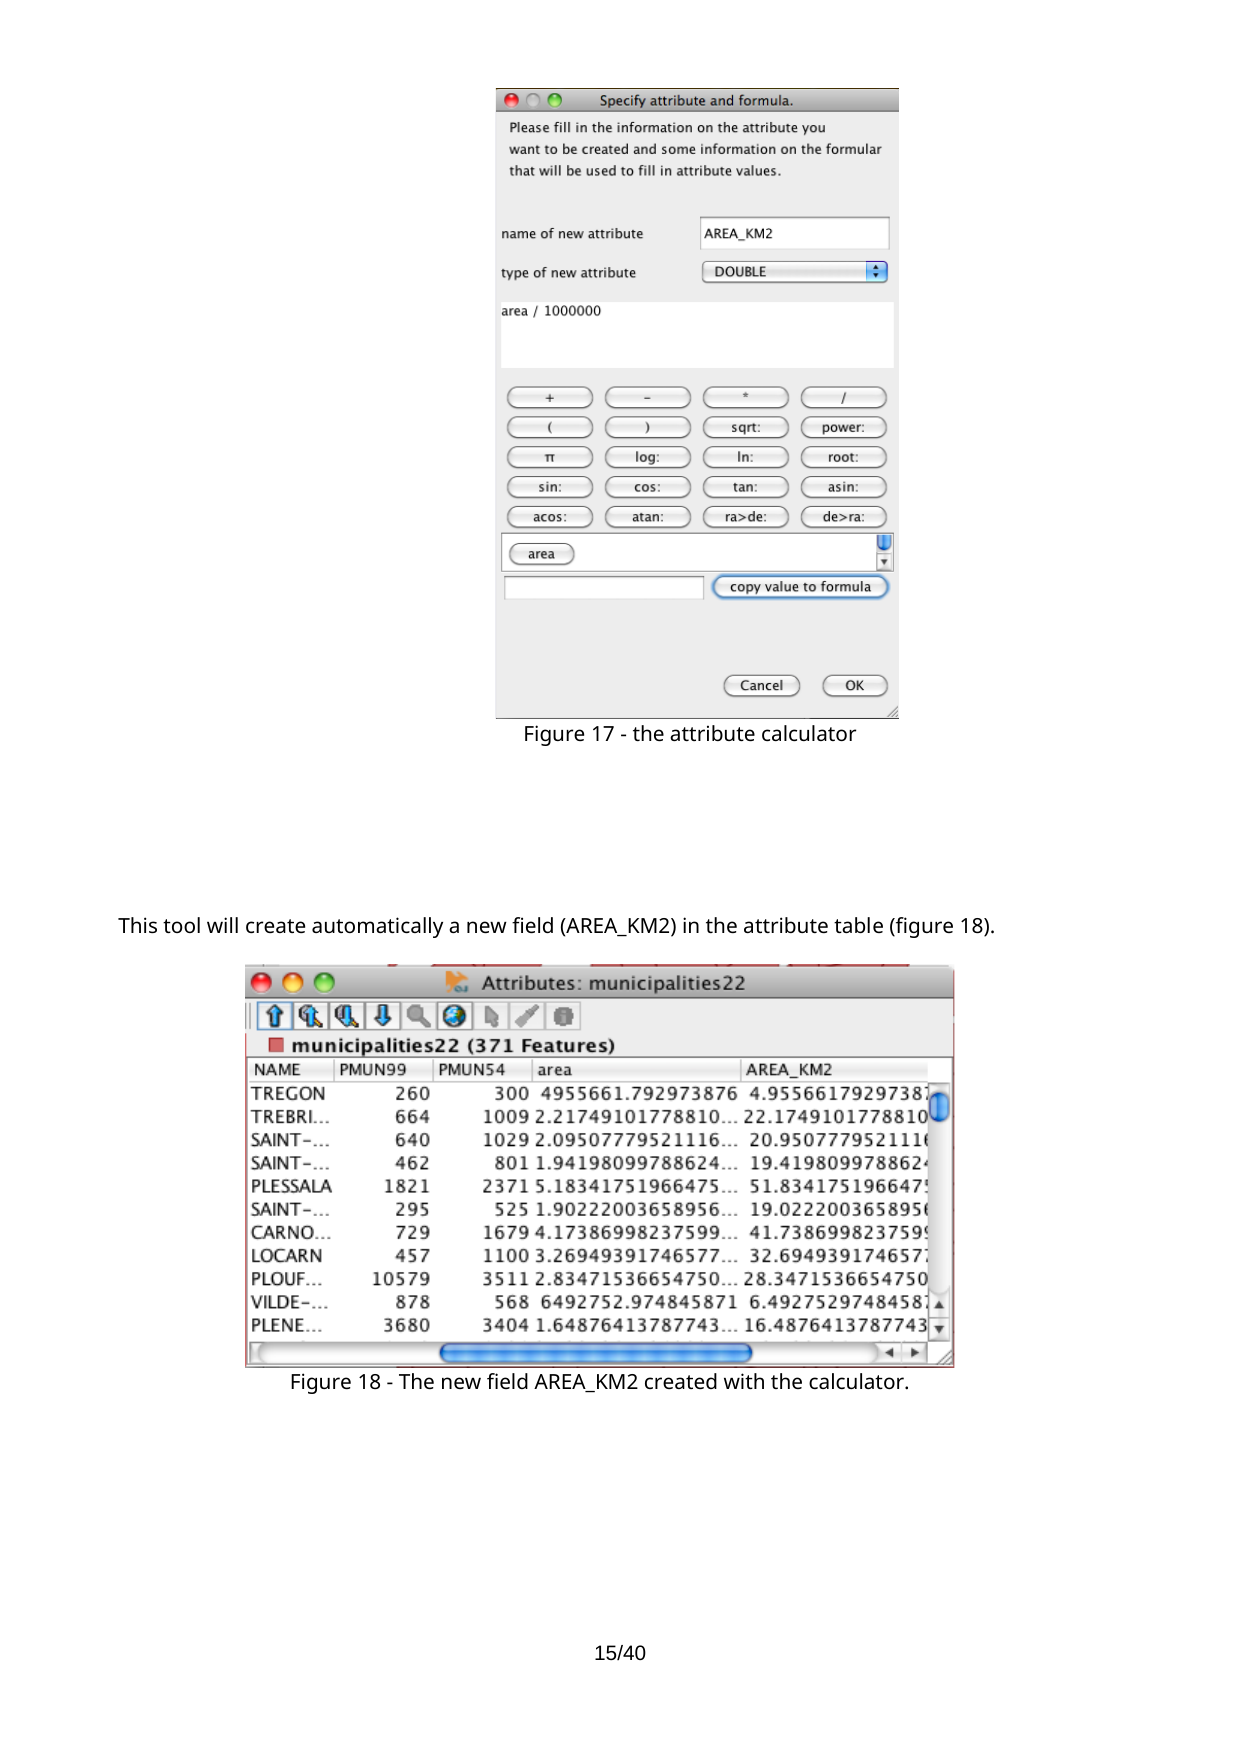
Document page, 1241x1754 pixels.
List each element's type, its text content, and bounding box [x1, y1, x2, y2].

picture [245, 964, 955, 1368]
text Figure 18 - The new field AREA_KM2 created with the calculator. [220, 977, 979, 1396]
picture [495, 88, 899, 719]
text This tool will create automatically a new field (AREA_KM2) in the attribute table (figure 18). [118, 911, 1122, 939]
